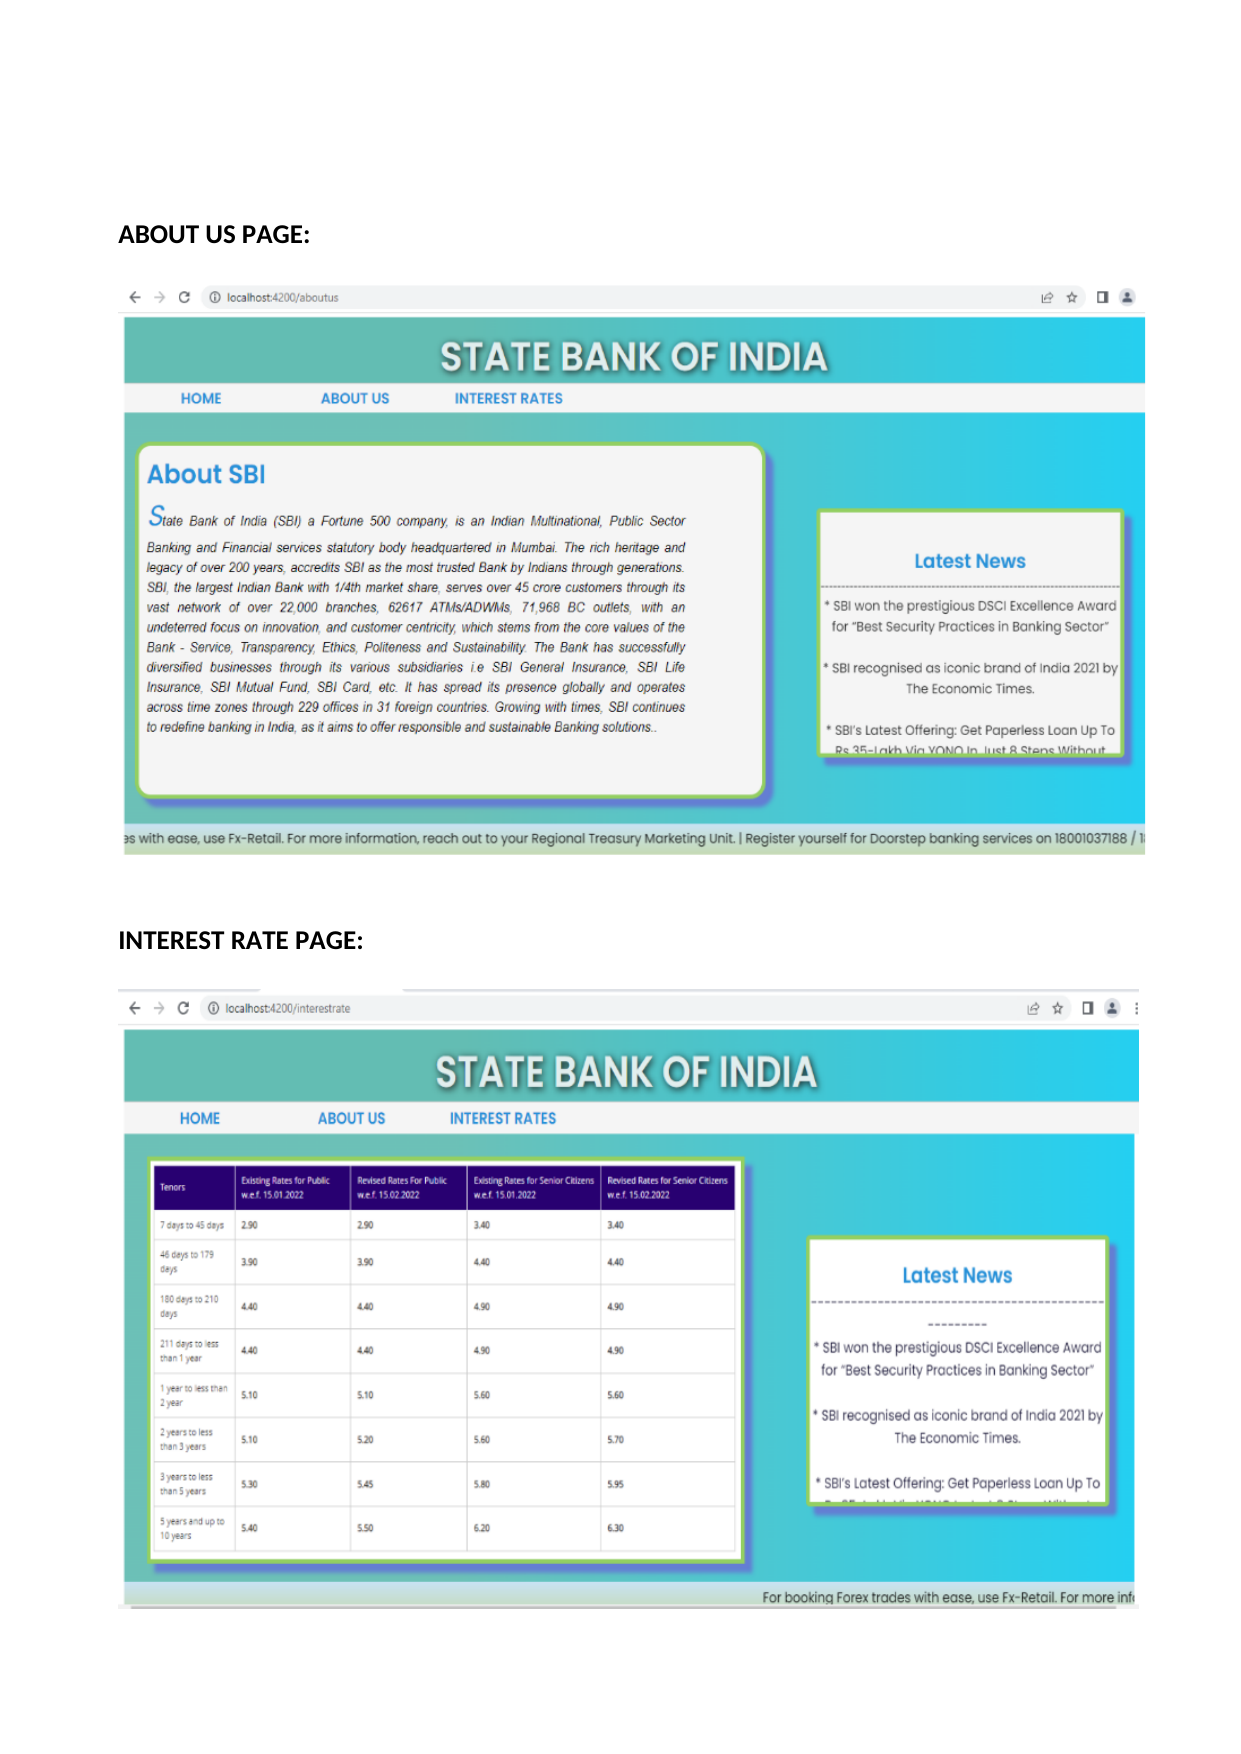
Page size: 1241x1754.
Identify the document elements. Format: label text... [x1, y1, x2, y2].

text ABOUT US PAGE: [118, 217, 1122, 250]
text INTEREST RATE PAGE: [118, 923, 1122, 956]
